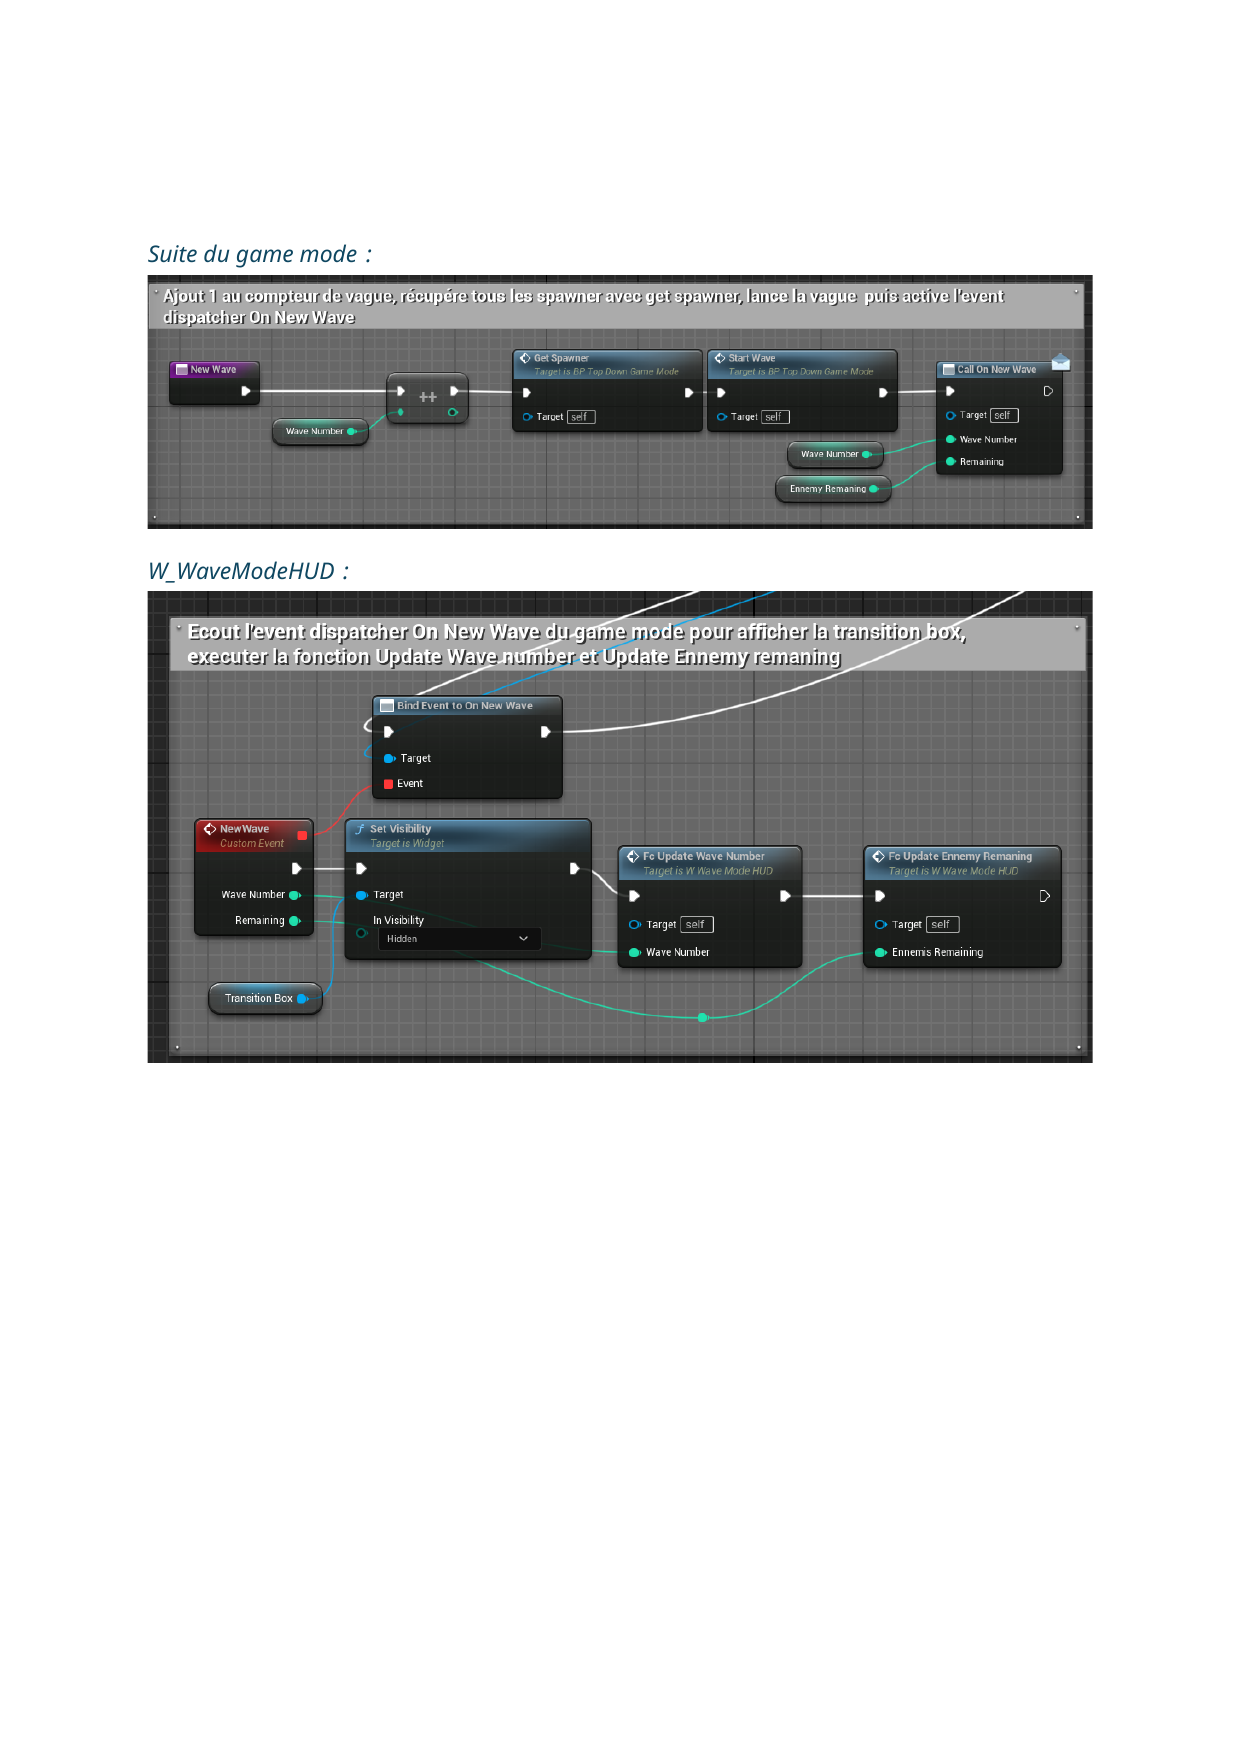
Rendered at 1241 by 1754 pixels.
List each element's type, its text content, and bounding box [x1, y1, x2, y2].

subtitle Suite du game mode : [148, 238, 1093, 269]
subtitle W_WaveModeHUD : [148, 555, 1093, 586]
